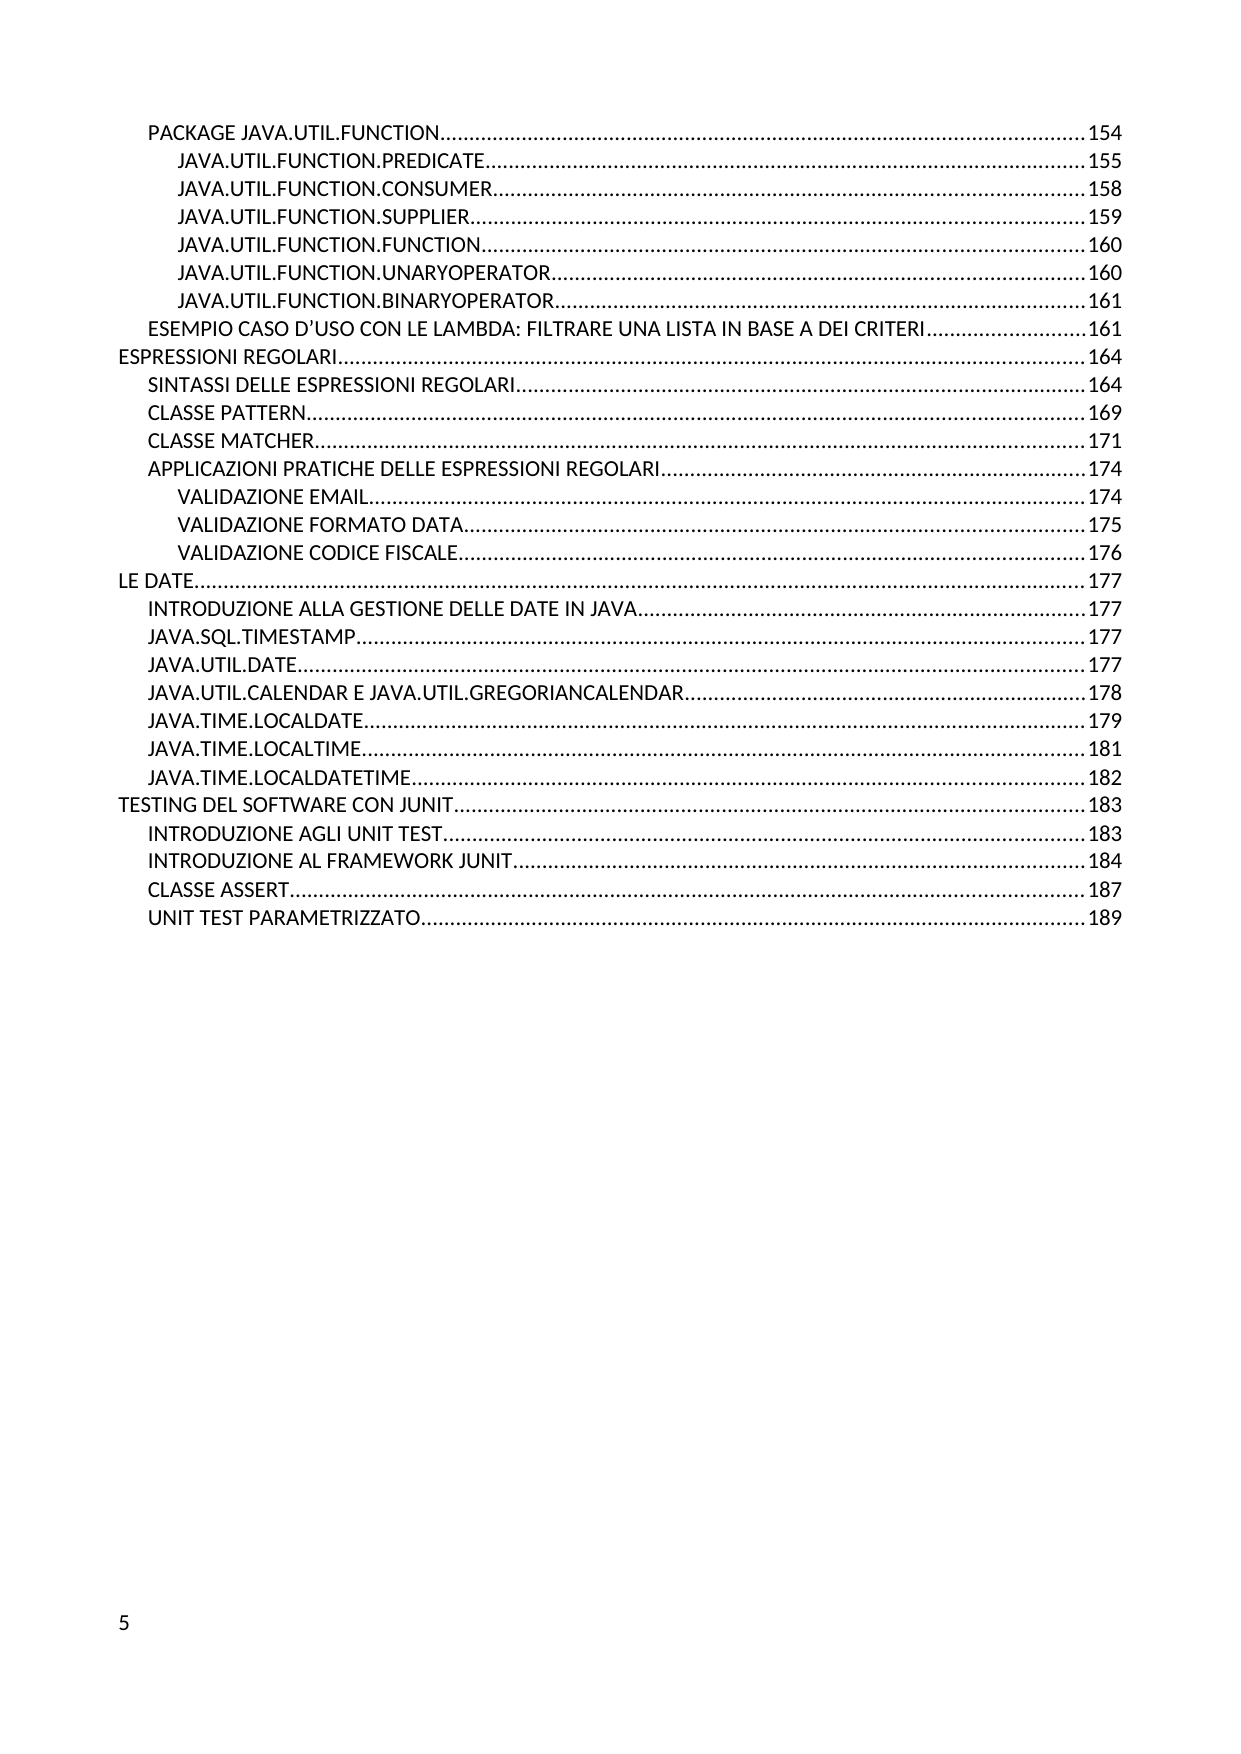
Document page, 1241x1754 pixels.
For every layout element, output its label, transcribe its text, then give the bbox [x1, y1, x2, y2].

text TESTING DEL SOFTWARE CON JUNIT 183 [118, 791, 1122, 819]
text VALIDAZIONE FORMATO DATA 175 [177, 510, 1122, 538]
text JAVA.UTIL.FUNCTION.SUPPLIER 159 [177, 202, 1122, 230]
text INTRODUZIONE ALLA GESTIONE DELLE DATE IN JAVA 177 [148, 594, 1122, 622]
text JAVA.UTIL.DATE 177 [148, 651, 1122, 678]
text INTRODUZIONE AGLI UNIT TEST 183 [148, 819, 1122, 847]
text INTRODUZIONE AL FRAMEWORK JUNIT 184 [148, 847, 1122, 875]
text LE DATE 177 [118, 566, 1122, 594]
text PACKAGE JAVA.UTIL.FUNCTION 154 [148, 118, 1122, 146]
text JAVA.TIME.LOCALDATE 179 [148, 707, 1122, 734]
text ESEMPIO CASO D’USO CON LE LAMBDA: FILTRARE UNA LISTA IN BASE A DEI CRITERI 161 [148, 314, 1122, 342]
text ESPRESSIONI REGOLARI 164 [118, 342, 1122, 370]
text JAVA.UTIL.FUNCTION.BINARYOPERATOR 161 [177, 286, 1122, 314]
text APPLICAZIONI PRATICHE DELLE ESPRESSIONI REGOLARI 174 [148, 454, 1122, 482]
text JAVA.UTIL.FUNCTION.UNARYOPERATOR 160 [177, 258, 1122, 286]
text JAVA.UTIL.CALENDAR E JAVA.UTIL.GREGORIANCALENDAR 178 [148, 678, 1122, 707]
text CLASSE ASSERT 187 [148, 875, 1122, 903]
text VALIDAZIONE EMAIL 174 [177, 482, 1122, 510]
text JAVA.TIME.LOCALTIME 181 [148, 734, 1122, 763]
text VALIDAZIONE CODICE FISCALE 176 [177, 538, 1122, 566]
text JAVA.UTIL.FUNCTION.FUNCTION 160 [177, 230, 1122, 258]
text JAVA.UTIL.FUNCTION.CONSUMER 158 [177, 174, 1122, 202]
text CLASSE MATCHER 171 [148, 426, 1122, 454]
text SINTASSI DELLE ESPRESSIONI REGOLARI 164 [148, 370, 1122, 398]
text CLASSE PATTERN 169 [148, 398, 1122, 426]
text JAVA.SQL.TIMESTAMP 177 [148, 622, 1122, 651]
text JAVA.UTIL.FUNCTION.PREDICATE 155 [177, 146, 1122, 174]
text UNIT TEST PARAMETRIZZATO 189 [148, 903, 1122, 931]
text JAVA.TIME.LOCALDATETIME 182 [148, 763, 1122, 791]
